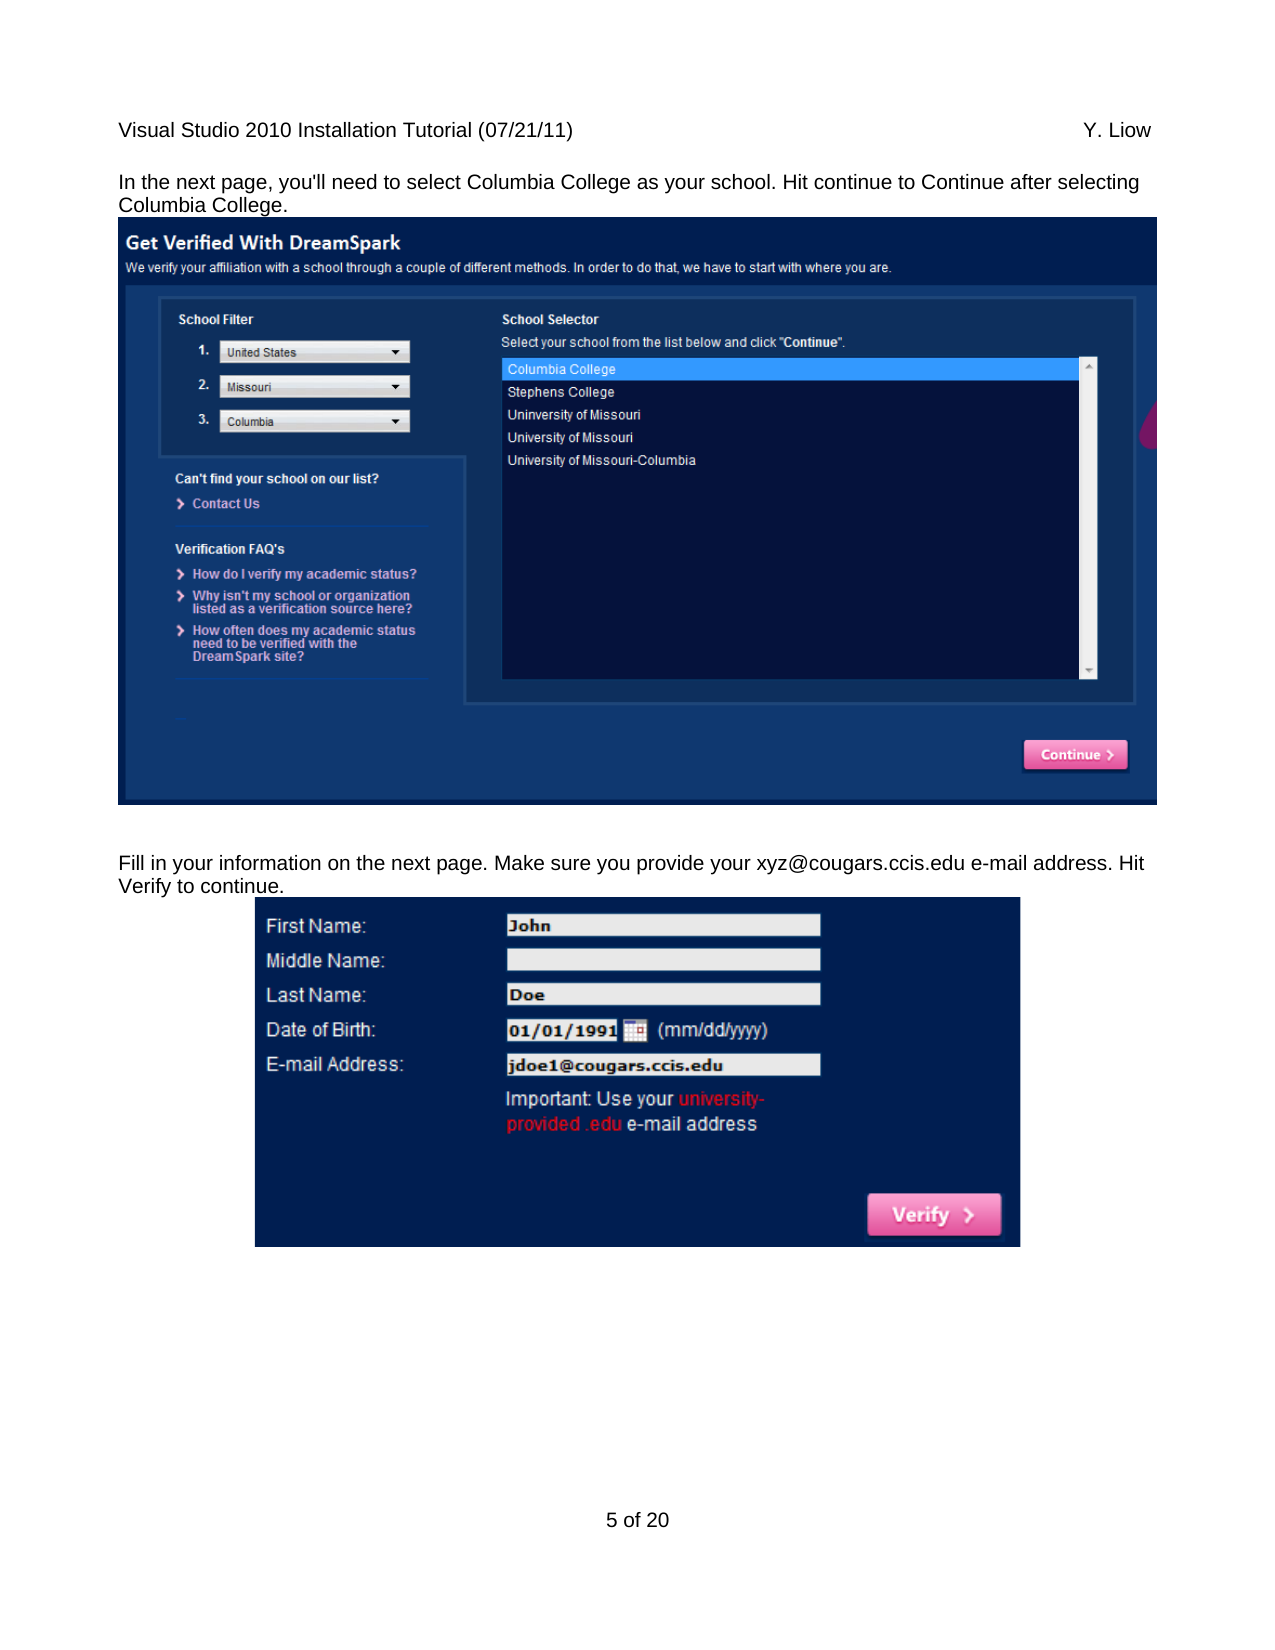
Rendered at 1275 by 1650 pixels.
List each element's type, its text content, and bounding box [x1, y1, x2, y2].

picture [118, 217, 1157, 805]
picture [254, 897, 1021, 1247]
text In the next page, you'll need to select Columbia College as your school. Hit continue to Continue after selecting Columbia College. [118, 171, 1157, 217]
text Fill in your information on the next page. Make sure you provide your xyz@cougars.ccis.edu e-mail address. Hit Verify to continue. [118, 851, 1157, 898]
